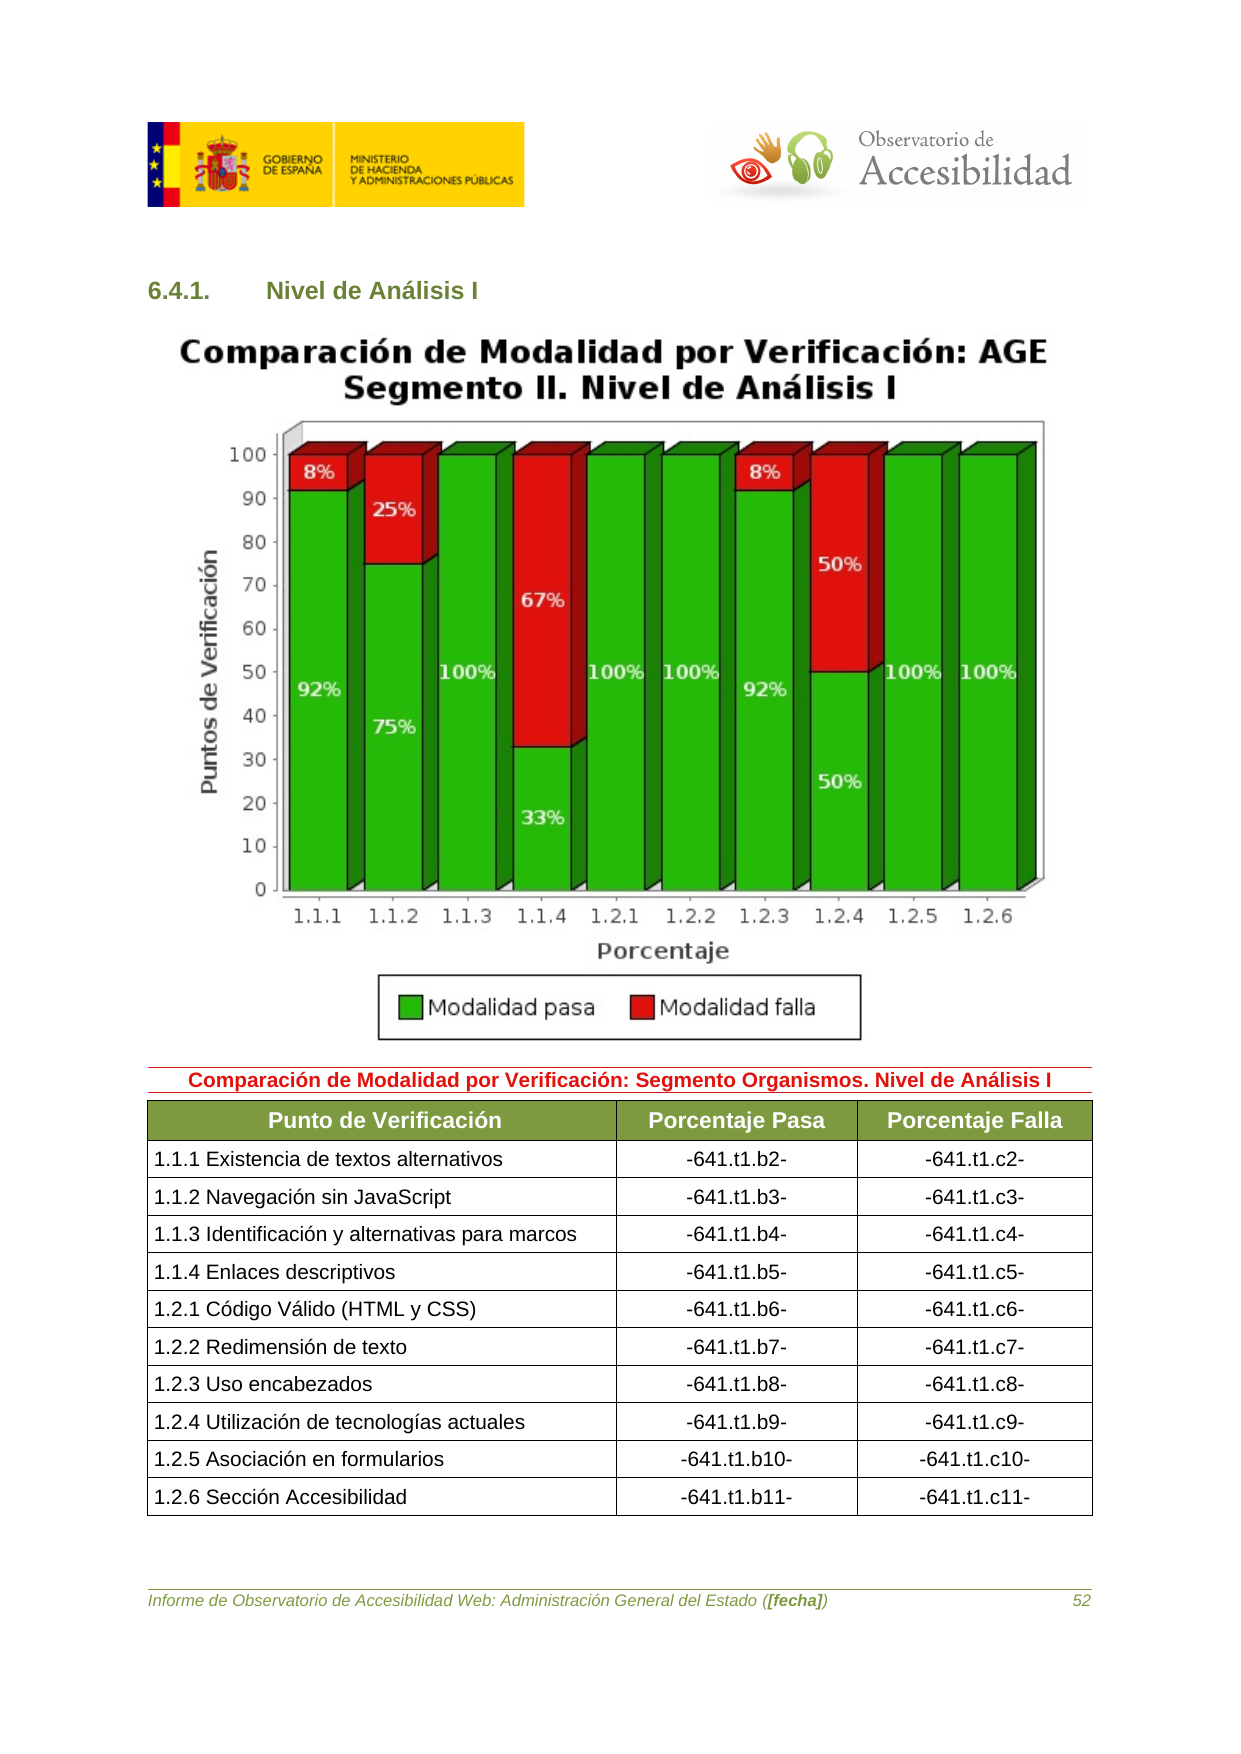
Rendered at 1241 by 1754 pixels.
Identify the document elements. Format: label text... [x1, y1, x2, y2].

table_cell 1.1.2 Navegación sin JavaScript [148, 1178, 616, 1215]
table_header Punto de Verificación [148, 1101, 616, 1140]
table_cell -641.t1.c6- [858, 1291, 1092, 1327]
table_cell 1.2.3 Uso encabezados [148, 1366, 616, 1402]
table_cell -641.t1.b4- [617, 1216, 857, 1252]
table_cell -641.t1.b6- [617, 1291, 857, 1327]
table_cell 1.1.1 Existencia de textos alternativos [148, 1141, 616, 1177]
table_cell 1.2.5 Asociación en formularios [148, 1441, 616, 1477]
table_cell -641.t1.c10- [858, 1441, 1092, 1477]
table_cell 1.2.1 Código Válido (HTML y CSS) [148, 1291, 616, 1327]
table_cell -641.t1.c4- [858, 1216, 1092, 1252]
picture [710, 122, 1086, 205]
table_cell 1.1.4 Enlaces descriptivos [148, 1253, 616, 1290]
table_cell 1.2.6 Sección Accesibilidad [148, 1478, 616, 1515]
table_cell -641.t1.c11- [858, 1478, 1092, 1515]
table_cell 1.2.2 Redimensión de texto [148, 1328, 616, 1365]
table_cell -641.t1.b8- [617, 1366, 857, 1402]
table_cell -641.t1.c7- [858, 1328, 1092, 1365]
table_header Porcentaje Falla [858, 1101, 1092, 1140]
table_cell -641.t1.c3- [858, 1178, 1092, 1215]
text Comparación de Modalidad por Verificación: Segmento Organismos. Nivel de Análisis I [148, 1068, 1092, 1092]
table_cell -641.t1.b3- [617, 1178, 857, 1215]
picture [178, 332, 1062, 1042]
table_cell -641.t1.b2- [617, 1141, 857, 1177]
table_cell -641.t1.b9- [617, 1403, 857, 1440]
picture [147, 122, 525, 207]
table_cell 1.2.4 Utilización de tecnologías actuales [148, 1403, 616, 1440]
table_header Porcentaje Pasa [617, 1101, 857, 1140]
table_cell -641.t1.c2- [858, 1141, 1092, 1177]
table_cell -641.t1.c8- [858, 1366, 1092, 1402]
list Nivel de Análisis I [148, 276, 1092, 304]
table_cell -641.t1.b7- [617, 1328, 857, 1365]
table_cell -641.t1.c9- [858, 1403, 1092, 1440]
table_cell 1.1.3 Identificación y alternativas para marcos [148, 1216, 616, 1252]
table_cell -641.t1.b5- [617, 1253, 857, 1290]
table_cell -641.t1.b11- [617, 1478, 857, 1515]
table_cell -641.t1.b10- [617, 1441, 857, 1477]
table_cell -641.t1.c5- [858, 1253, 1092, 1290]
